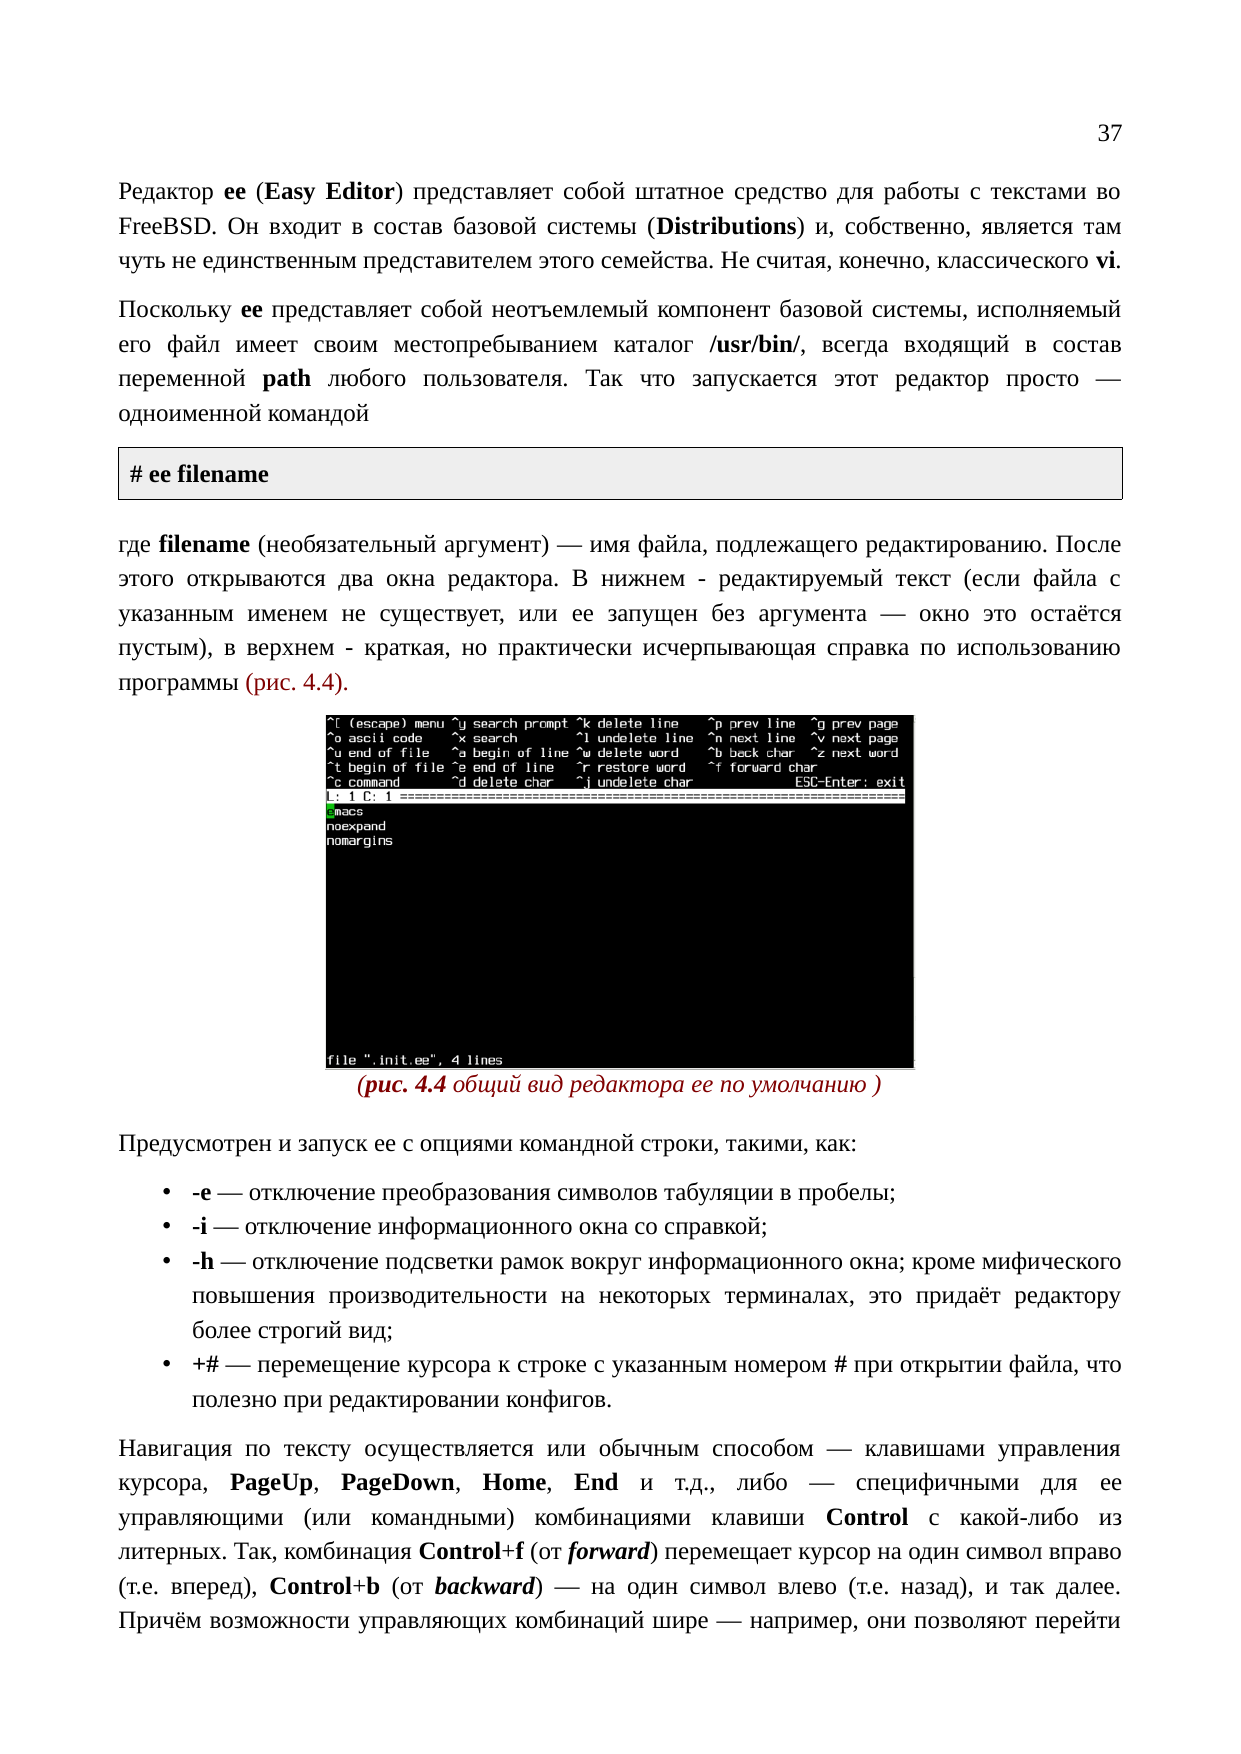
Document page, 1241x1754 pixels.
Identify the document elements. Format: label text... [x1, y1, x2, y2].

text # ee filename [119, 448, 1122, 499]
text где filename (необязательный аргумент) — имя файла, подлежащего редактированию. После этого открываются два окна редактора. В нижнем - редактируемый текст (если файла с указанным именем не существует, или ee запущен без аргумента — окно это остаётся пустым), в верхнем - краткая, но практически исчерпывающая справка по использованию программы (рис. 4.4). [118, 529, 1122, 696]
list -e — отключение преобразования символов табуляции в пробелы; [162, 1177, 1122, 1206]
text (рис. 4.4 общий вид редактора ee по умолчанию ) [118, 716, 1122, 1098]
picture [325, 715, 916, 1070]
list -i — отключение информационного окна со справкой; [162, 1211, 1122, 1240]
list -h — отключение подсветки рамок вокруг информационного окна; кроме мифического повышения производительности на некоторых терминалах, это придаёт редактору более строгий вид; [162, 1246, 1122, 1343]
text Редактор ee (Easy Editor) представляет собой штатное средство для работы с текстами во FreeBSD. Он входит в состав базовой системы (Distributions) и, собственно, является там чуть не единственным представителем этого семейства. Не считая, конечно, классического vi. [118, 176, 1122, 274]
text Поскольку ee представляет собой неотъемлемый компонент базовой системы, исполняемый его файл имеет своим местопребыванием каталог /usr/bin/, всегда входящий в состав переменной path любого пользователя. Так что запускается этот редактор просто — одноименной командой [118, 294, 1122, 427]
text Навигация по тексту осуществляется или обычным способом — клавишами управления курсора, PageUp, PageDown, Home, End и т.д., либо — специфичными для ee управляющими (или командными) комбинациями клавиши Control с какой-либо из литерных. Так, комбинация Control+f (от forward) перемещает курсор на один символ вправо (т.е. вперед), Control+b (от backward) — на один символ влево (т.е. назад), и так далее. Причём возможности управляющих комбинаций шире — например, они позволяют перейти [118, 1433, 1122, 1634]
list +# — перемещение курсора к строке с указанным номером # при открытии файла, что полезно при редактировании конфигов. [162, 1349, 1122, 1412]
text Предусмотрен и запуск ee с опциями командной строки, такими, как: [118, 1128, 1122, 1157]
